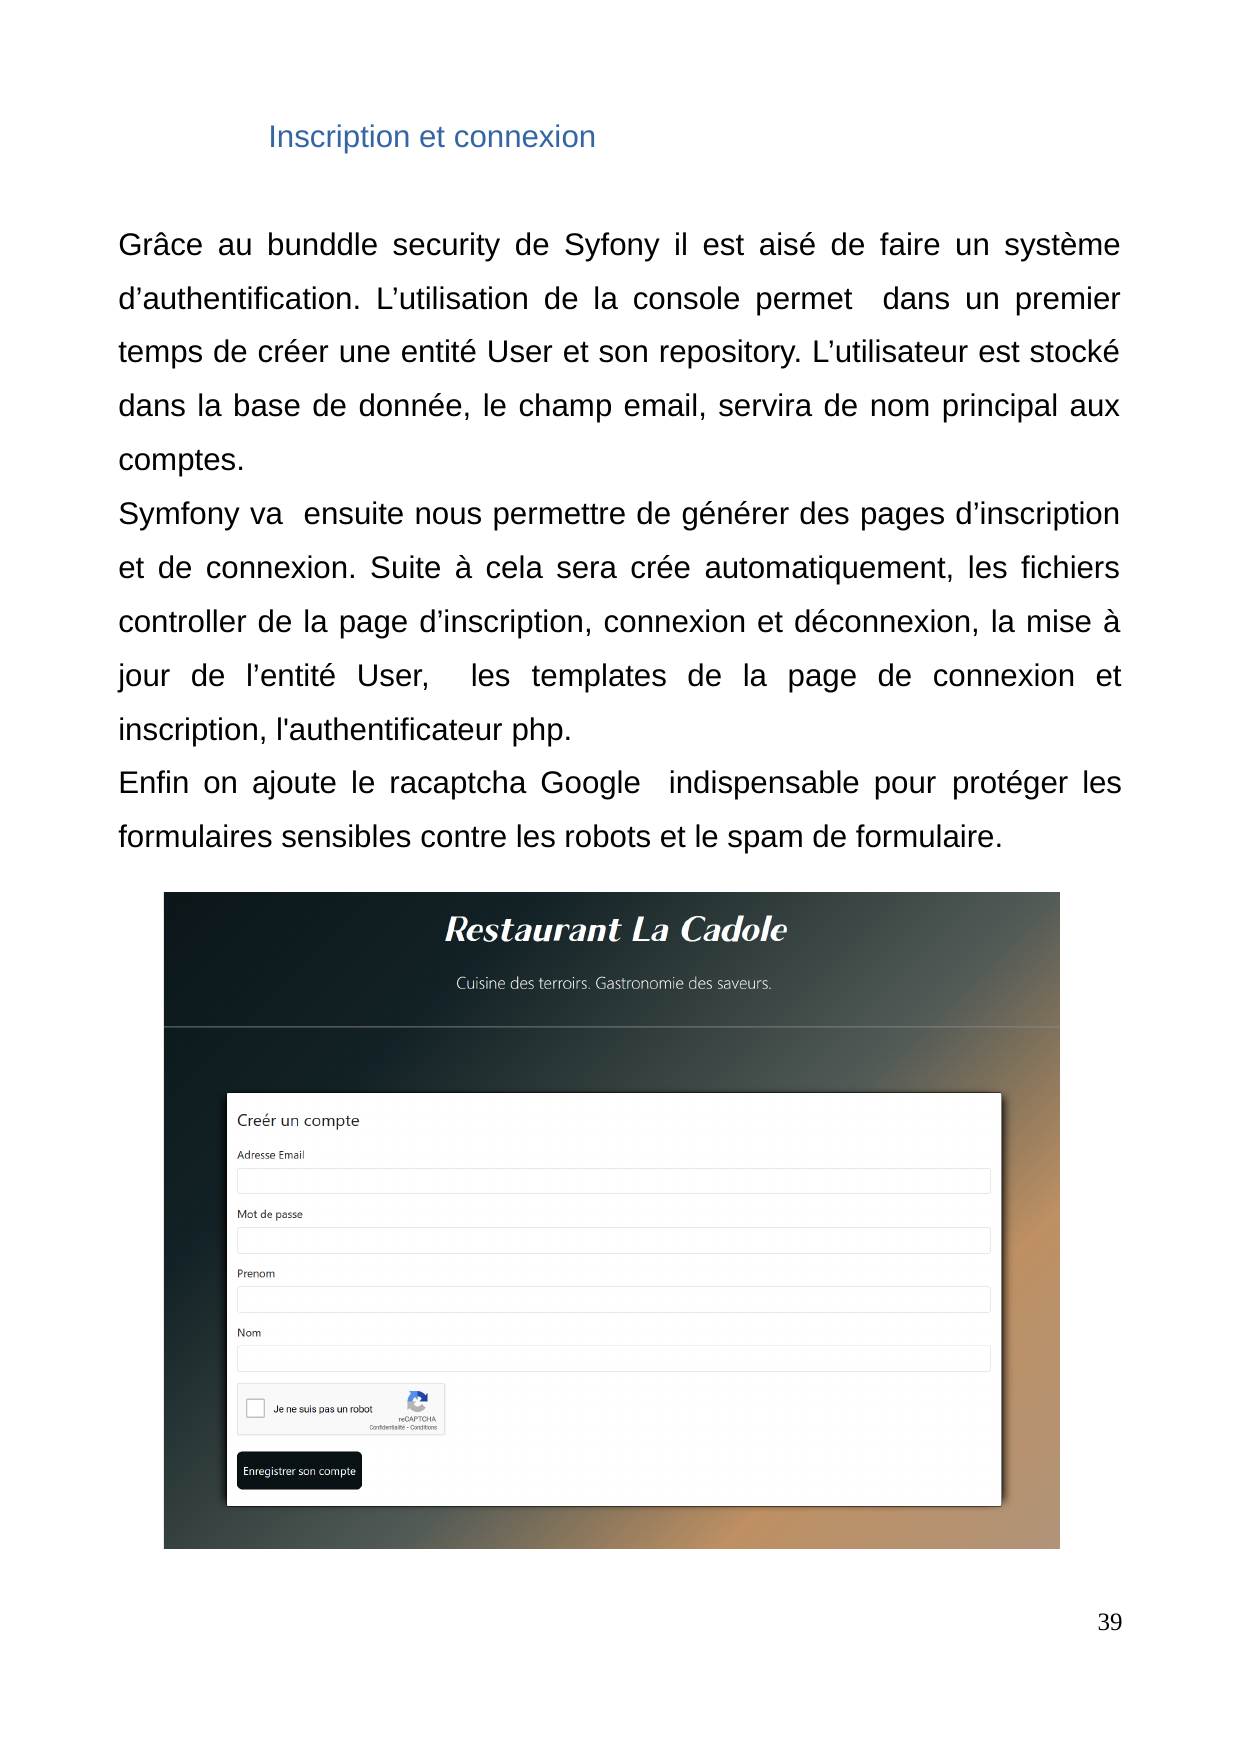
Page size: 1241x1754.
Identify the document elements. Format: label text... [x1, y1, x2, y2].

text Enfin on ajoute le racaptcha Google indispensable pour protéger les formulaires sensibles contre les robots et le spam de formulaire. [118, 764, 1122, 854]
text Inscription et connexion [118, 118, 1122, 154]
text Grâce au bunddle security de Syfony il est aisé de faire un système d’authentification. L’utilisation de la console permet dans un premier temps de créer une entité User et son repository. L’utilisateur est stocké dans la base de donnée, le champ email, servira de nom principal aux comptes. [118, 226, 1122, 477]
picture [163, 892, 1060, 1549]
text Symfony va ensuite nous permettre de générer des pages d’inscription et de connexion. Suite à cela sera crée automatiquement, les fichiers controller de la page d’inscription, connexion et déconnexion, la mise à jour de l’entité User, les templates de la page de connexion et inscription, l'authentificateur php. [118, 495, 1122, 746]
